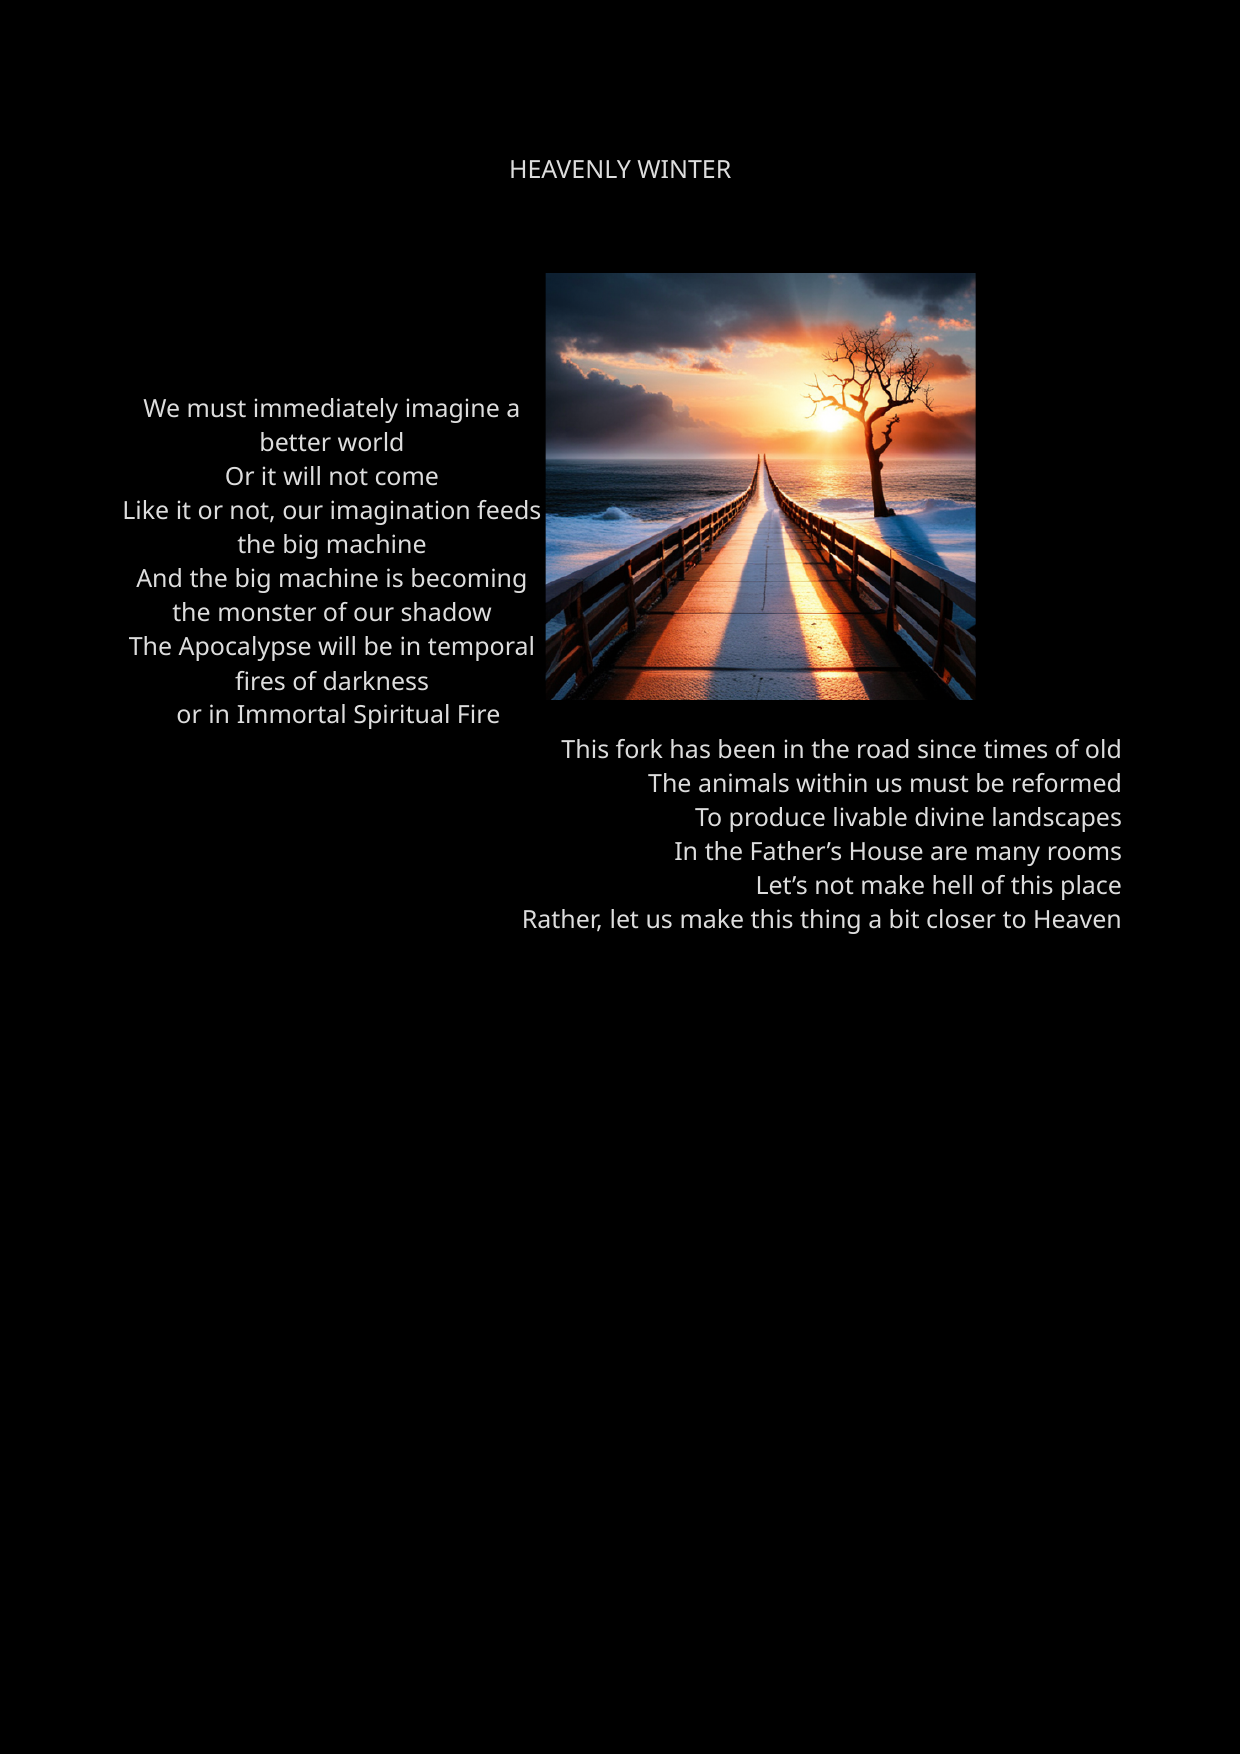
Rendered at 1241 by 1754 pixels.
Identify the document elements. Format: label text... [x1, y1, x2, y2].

text In the Father’s House are many rooms [118, 833, 1122, 867]
text [976, 561, 1122, 629]
text [976, 459, 1122, 493]
text [976, 391, 1122, 459]
text HEAVENLY WINTER [118, 152, 1122, 186]
text Or it will not come [118, 459, 545, 493]
text Rather, let us make this thing a bit closer to Heaven [118, 902, 1122, 936]
text Like it or not, our imagination feeds the big machine [118, 493, 545, 561]
text We must immediately imagine a better world [118, 391, 545, 459]
text And the big machine is becoming the monster of our shadow [118, 561, 545, 629]
text [976, 629, 1122, 697]
text or in Immortal Spiritual Fire [118, 697, 1122, 731]
text [976, 493, 1122, 561]
text To produce livable divine landscapes [118, 799, 1122, 833]
picture [545, 273, 976, 700]
text This fork has been in the road since times of old [118, 731, 1122, 765]
text The Apocalypse will be in temporal fires of darkness [118, 629, 545, 697]
text Let’s not make hell of this place [118, 867, 1122, 902]
text The animals within us must be reformed [118, 765, 1122, 799]
